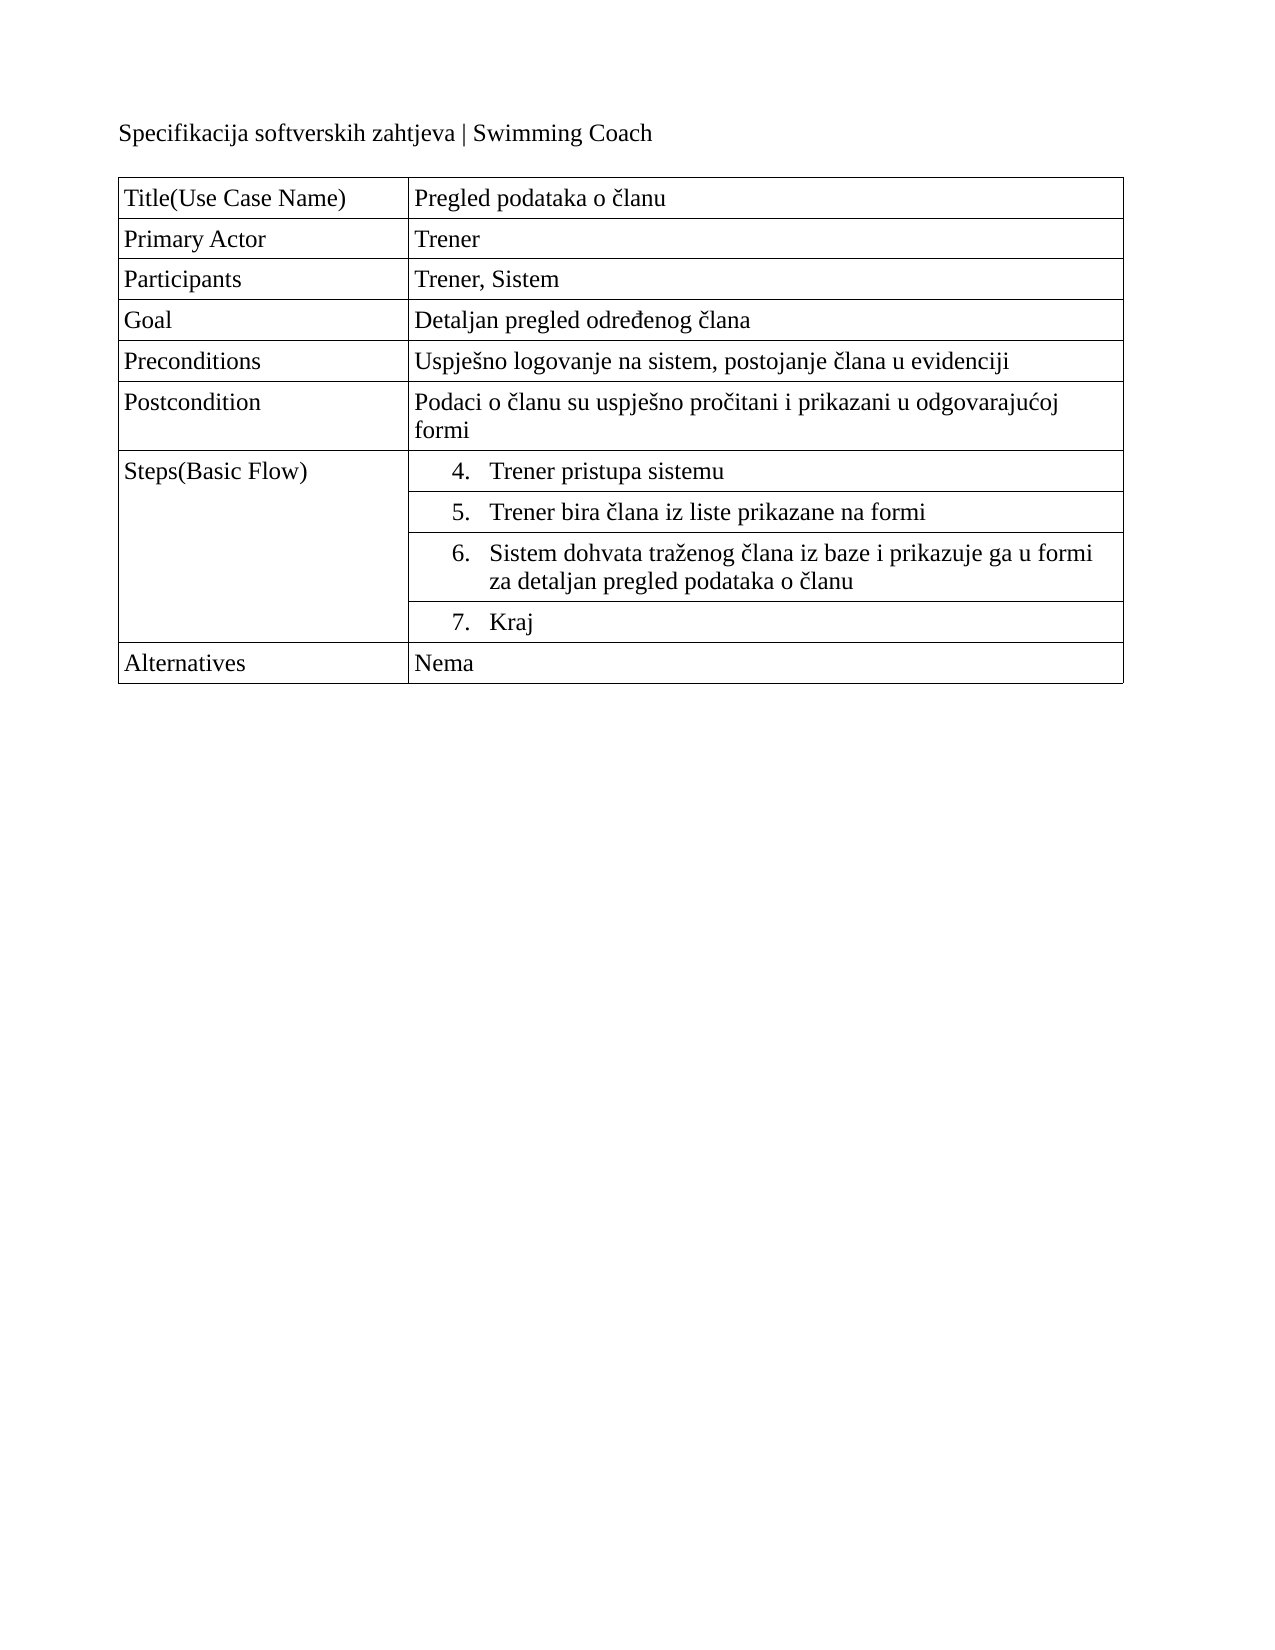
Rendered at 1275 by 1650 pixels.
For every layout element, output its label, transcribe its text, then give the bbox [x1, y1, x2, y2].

table_cell Trener, Sistem [409, 259, 1123, 299]
table_cell Podaci o članu su uspješno pročitani i prikazani u odgovarajućoj formi [409, 382, 1123, 450]
table_cell Kraj [409, 602, 1123, 642]
table_cell Detaljan pregled određenog člana [409, 300, 1123, 340]
table_cell Trener pristupa sistemu [409, 451, 1123, 491]
table_header Pregled podataka o članu [409, 178, 1123, 218]
table_cell Trener [409, 219, 1123, 258]
table_cell Preconditions [119, 341, 408, 381]
table_cell Participants [119, 259, 408, 299]
table_cell Goal [119, 300, 408, 340]
table_cell Steps(Basic Flow) [119, 451, 408, 642]
table_cell Nema [409, 643, 1123, 682]
table_cell Trener bira člana iz liste prikazane na formi [409, 492, 1123, 531]
table_cell Sistem dohvata traženog člana iz baze i prikazuje ga u formi za detaljan pregled podataka o članu [409, 533, 1123, 601]
table_cell Alternatives [119, 643, 408, 682]
table_cell Primary Actor [119, 219, 408, 258]
table_cell Postcondition [119, 382, 408, 450]
table_cell Uspješno logovanje na sistem, postojanje člana u evidenciji [409, 341, 1123, 381]
table_header Title(Use Case Name) [119, 178, 408, 218]
